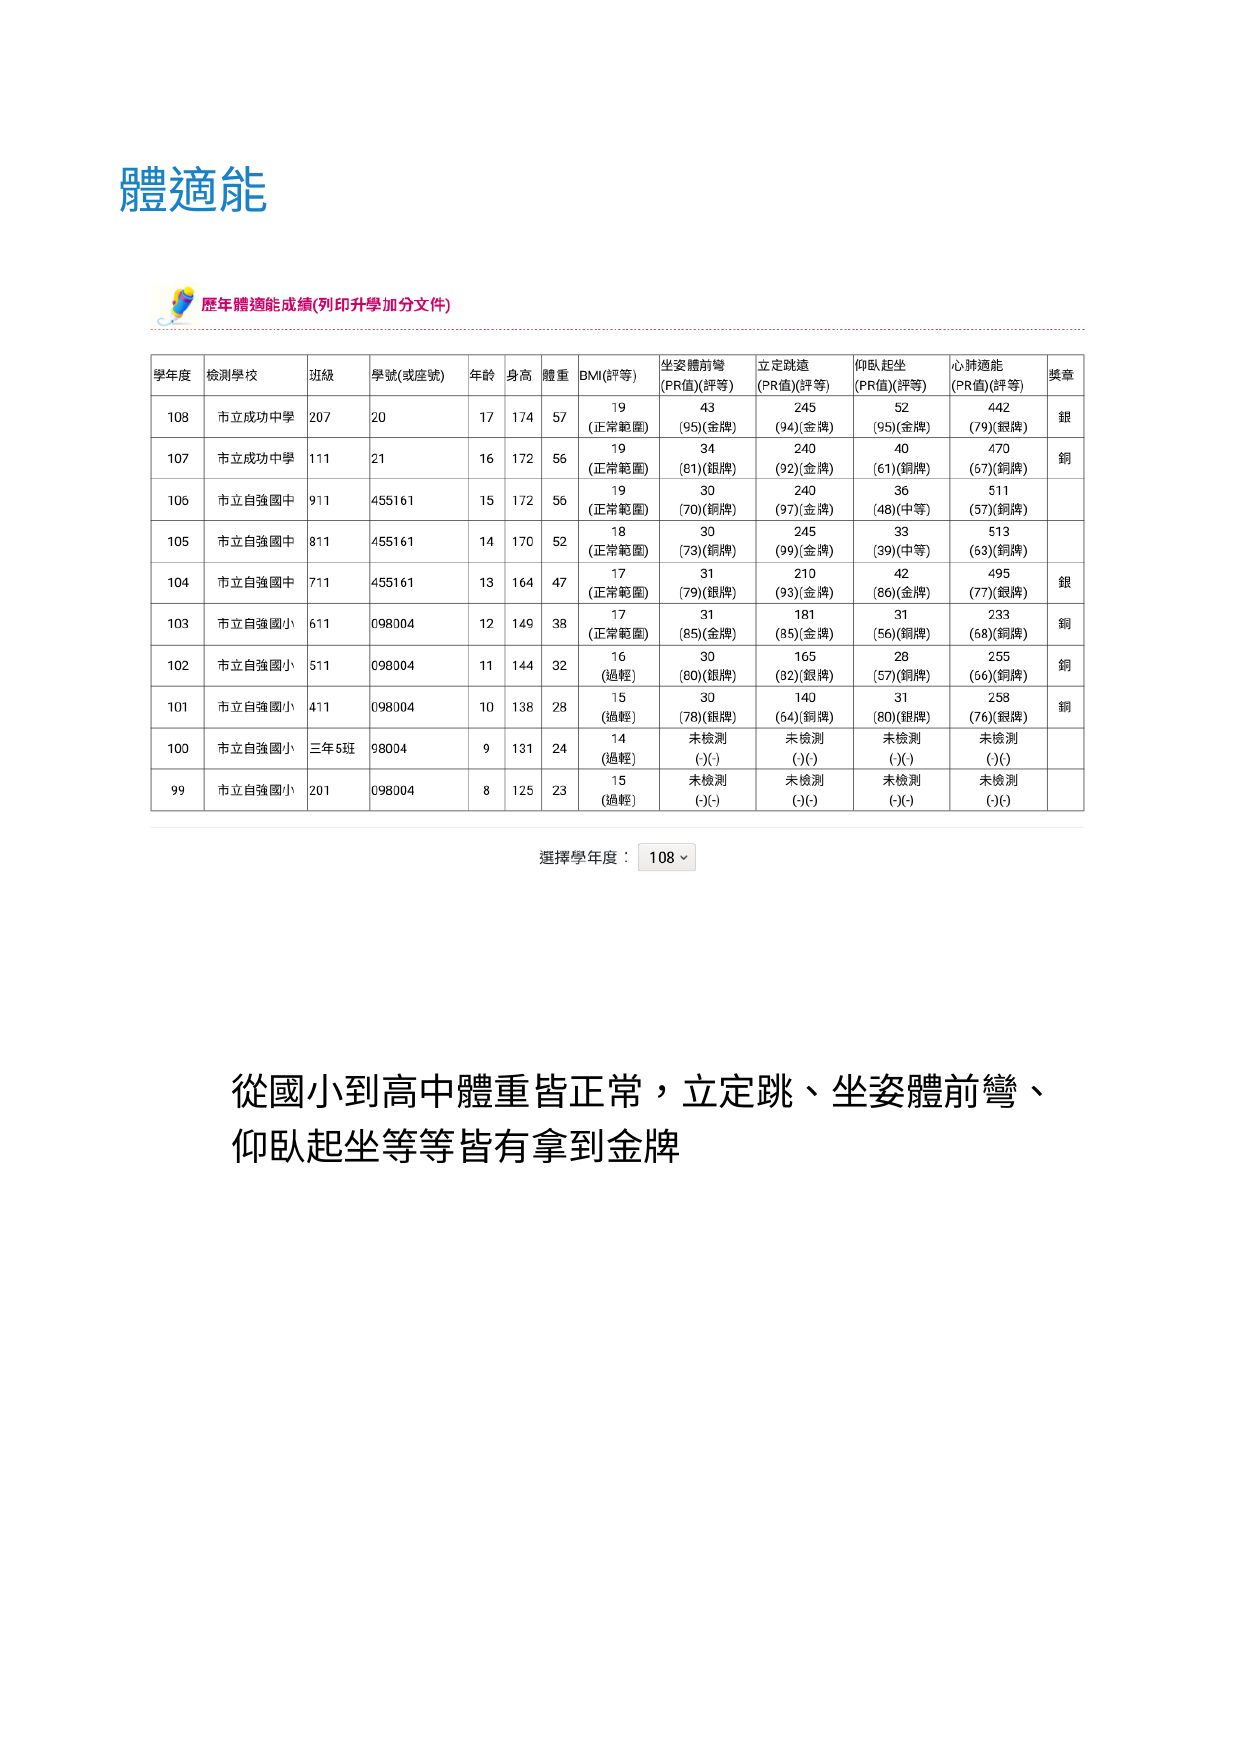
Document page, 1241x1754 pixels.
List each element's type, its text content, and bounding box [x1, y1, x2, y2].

picture [118, 282, 1123, 880]
subtitle 體適能 [118, 151, 1122, 223]
